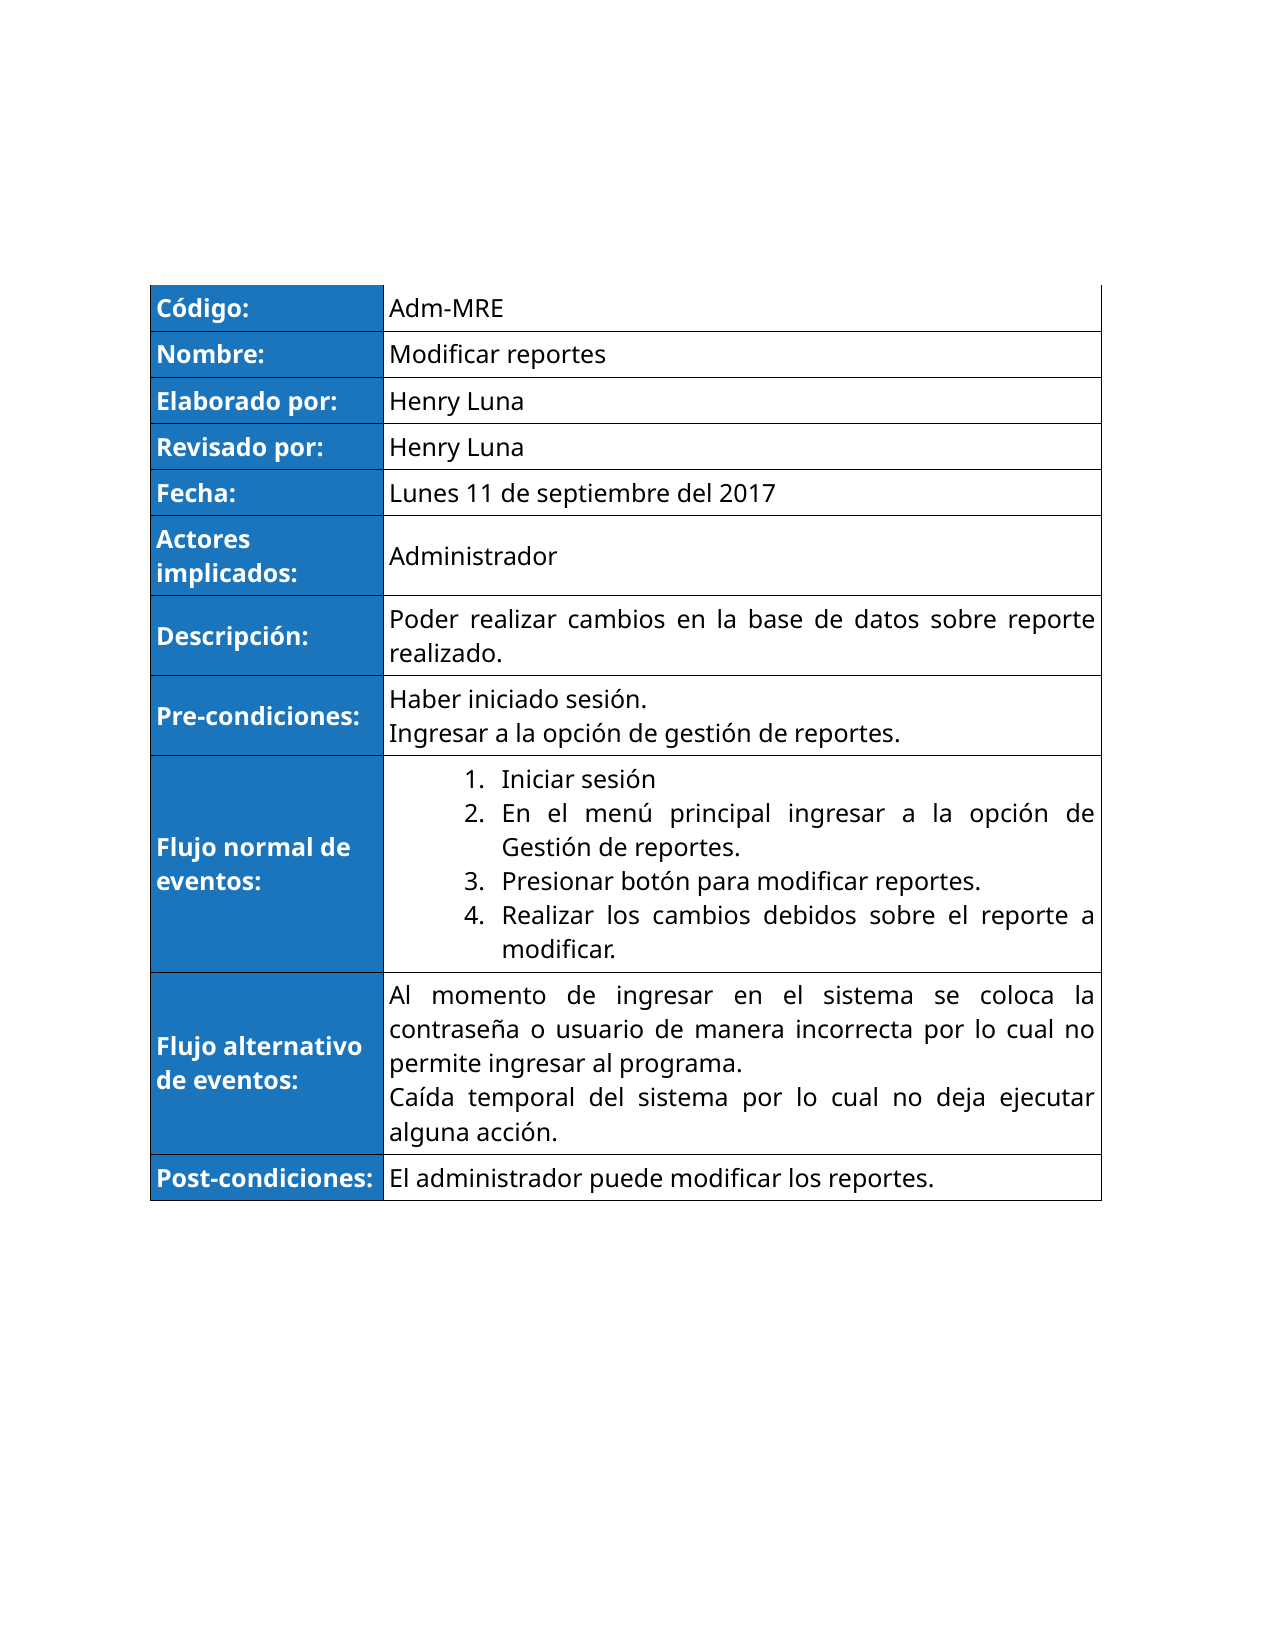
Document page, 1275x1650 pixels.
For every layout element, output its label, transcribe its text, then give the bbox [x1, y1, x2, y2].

table_cell Lunes 11 de septiembre del 2017 [384, 470, 1101, 515]
table_cell Henry Luna [384, 424, 1101, 469]
table_cell Poder realizar cambios en la base de datos sobre reporte realizado. [384, 596, 1101, 675]
table_cell Modificar reportes [384, 332, 1101, 377]
table_header Código: [151, 285, 383, 331]
table_cell Descripción: [151, 596, 383, 675]
table_cell Revisado por: [151, 424, 383, 469]
table_cell Nombre: [151, 332, 383, 377]
table_cell Administrador [384, 516, 1101, 595]
table_header Adm-MRE [384, 285, 1101, 331]
table_cell Post-condiciones: [151, 1155, 383, 1200]
table_cell Flujo alternativo de eventos: [151, 973, 383, 1154]
table_cell Fecha: [151, 470, 383, 515]
table_cell Elaborado por: [151, 378, 383, 423]
table_cell Actores implicados: [151, 516, 383, 595]
table_cell Al momento de ingresar en el sistema se coloca la contraseña o usuario de manera incorrecta por lo cual no permite ingresar al programa. Caída temporal del sistema por lo cual no deja ejecutar alguna acción. [384, 973, 1101, 1154]
table_cell Henry Luna [384, 378, 1101, 423]
table_cell Iniciar sesión En el menú principal ingresar a la opción de Gestión de reportes. Presionar botón para modificar reportes. Realizar los cambios debidos sobre el reporte a modificar. [384, 756, 1101, 972]
table_cell Haber iniciado sesión. Ingresar a la opción de gestión de reportes. [384, 676, 1101, 755]
table_cell Flujo normal de eventos: [151, 756, 383, 972]
table_cell Pre-condiciones: [151, 676, 383, 755]
table_cell El administrador puede modificar los reportes. [384, 1155, 1101, 1200]
